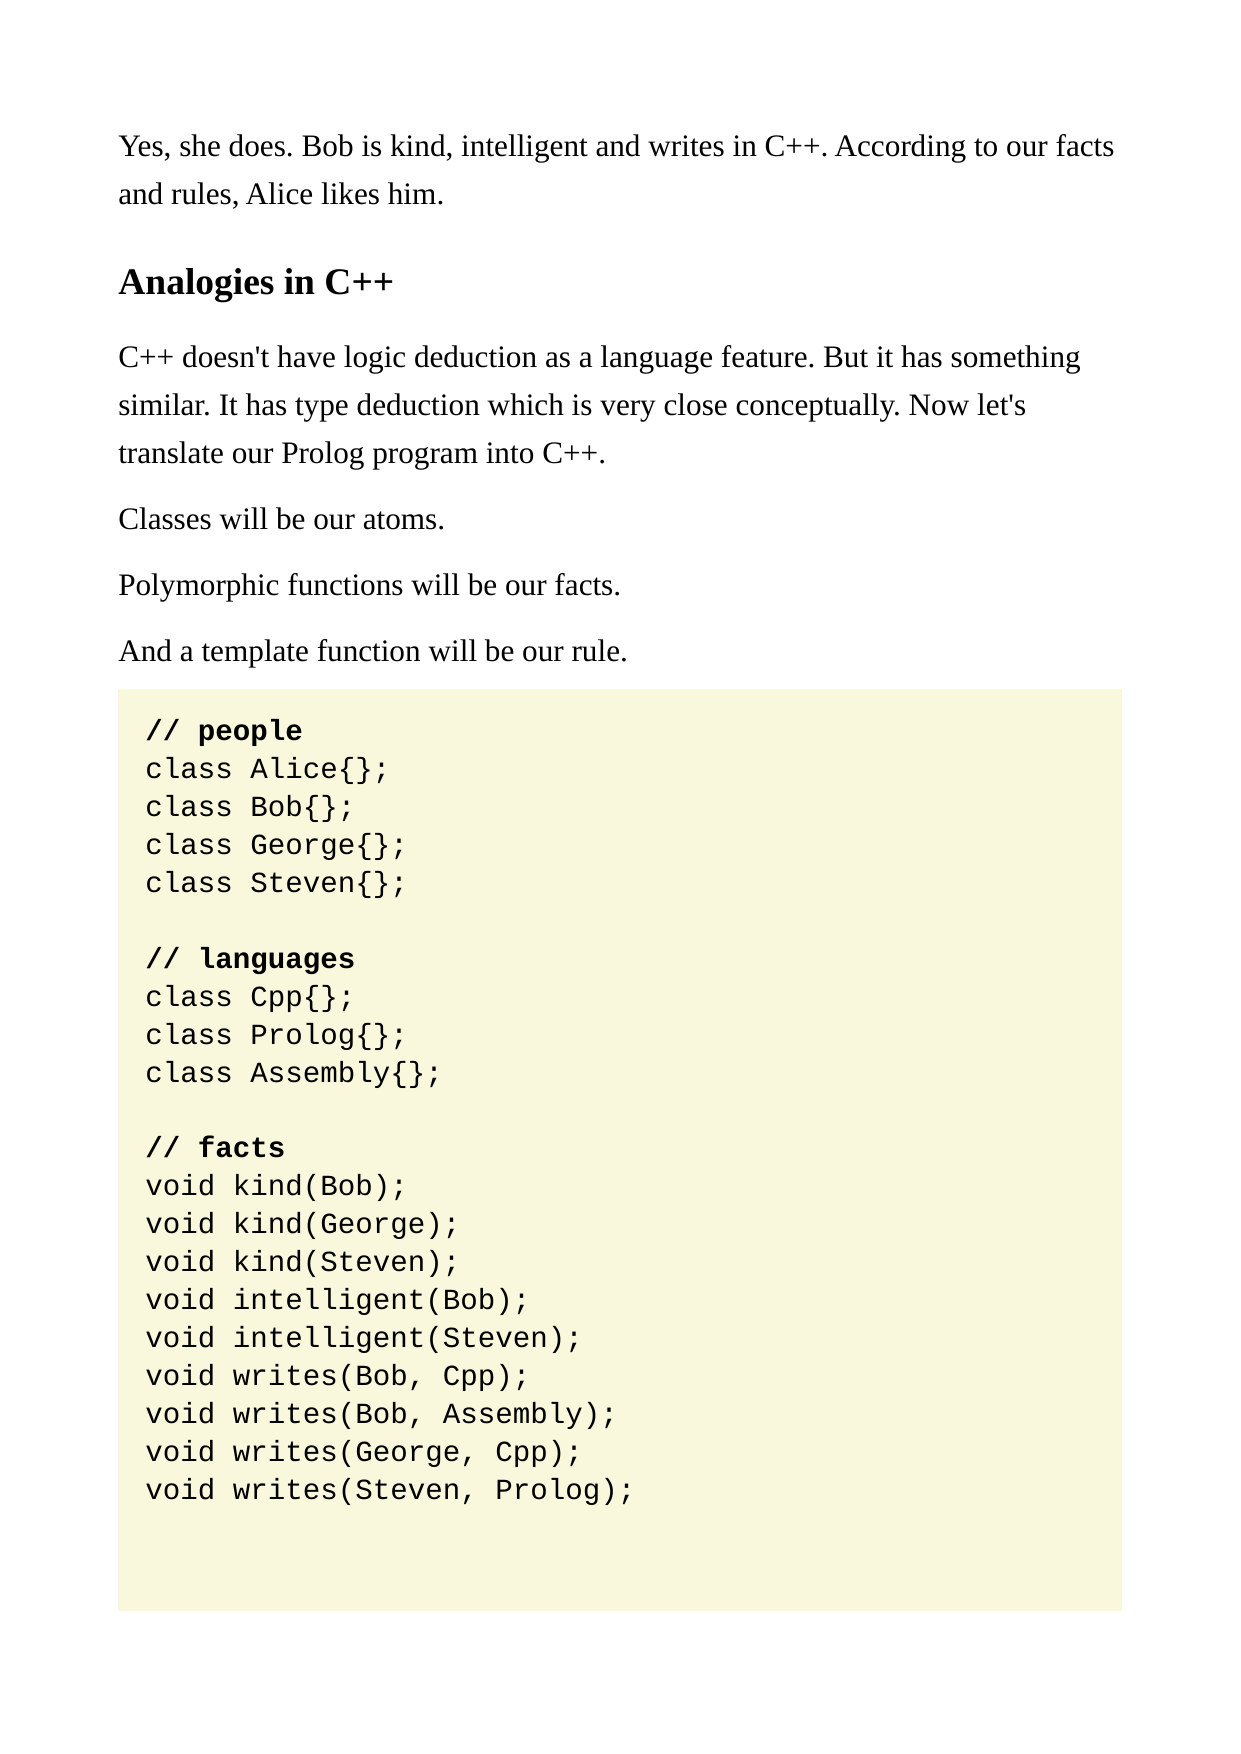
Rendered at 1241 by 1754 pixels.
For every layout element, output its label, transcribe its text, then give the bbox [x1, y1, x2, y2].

text class Assembly{}; [118, 1031, 1122, 1069]
text // people [118, 689, 1122, 727]
text Yes, she does. Bob is kind, intelligent and writes in C++. According to our facts and rules, Alice likes him. [118, 118, 1122, 214]
text // facts [118, 1107, 1122, 1144]
text And a template function will be our rule. [118, 623, 1122, 671]
text void kind(George); [118, 1182, 1122, 1220]
text class George{}; [118, 803, 1122, 841]
text class Alice{}; [118, 727, 1122, 765]
text void writes(Bob, Assembly); [118, 1372, 1122, 1410]
text void writes(Bob, Cpp); [118, 1334, 1122, 1372]
text void writes(Steven, Prolog); [118, 1448, 1122, 1486]
text class Steven{}; [118, 841, 1122, 879]
text class Bob{}; [118, 765, 1122, 803]
text class Prolog{}; [118, 993, 1122, 1031]
text C++ doesn't have logic deduction as a language feature. But it has something similar. It has type deduction which is very close conceptually. Now let's translate our Prolog program into C++. [118, 329, 1122, 473]
text // languages [118, 917, 1122, 955]
text void intelligent(Bob); [118, 1258, 1122, 1296]
text class Cpp{}; [118, 955, 1122, 993]
text void intelligent(Steven); [118, 1296, 1122, 1334]
text void kind(Steven); [118, 1220, 1122, 1258]
subtitle Analogies in C++ [118, 259, 1122, 302]
text Polymorphic functions will be our facts. [118, 557, 1122, 605]
text Classes will be our atoms. [118, 491, 1122, 539]
text void kind(Bob); [118, 1144, 1122, 1182]
text void writes(George, Cpp); [118, 1410, 1122, 1448]
